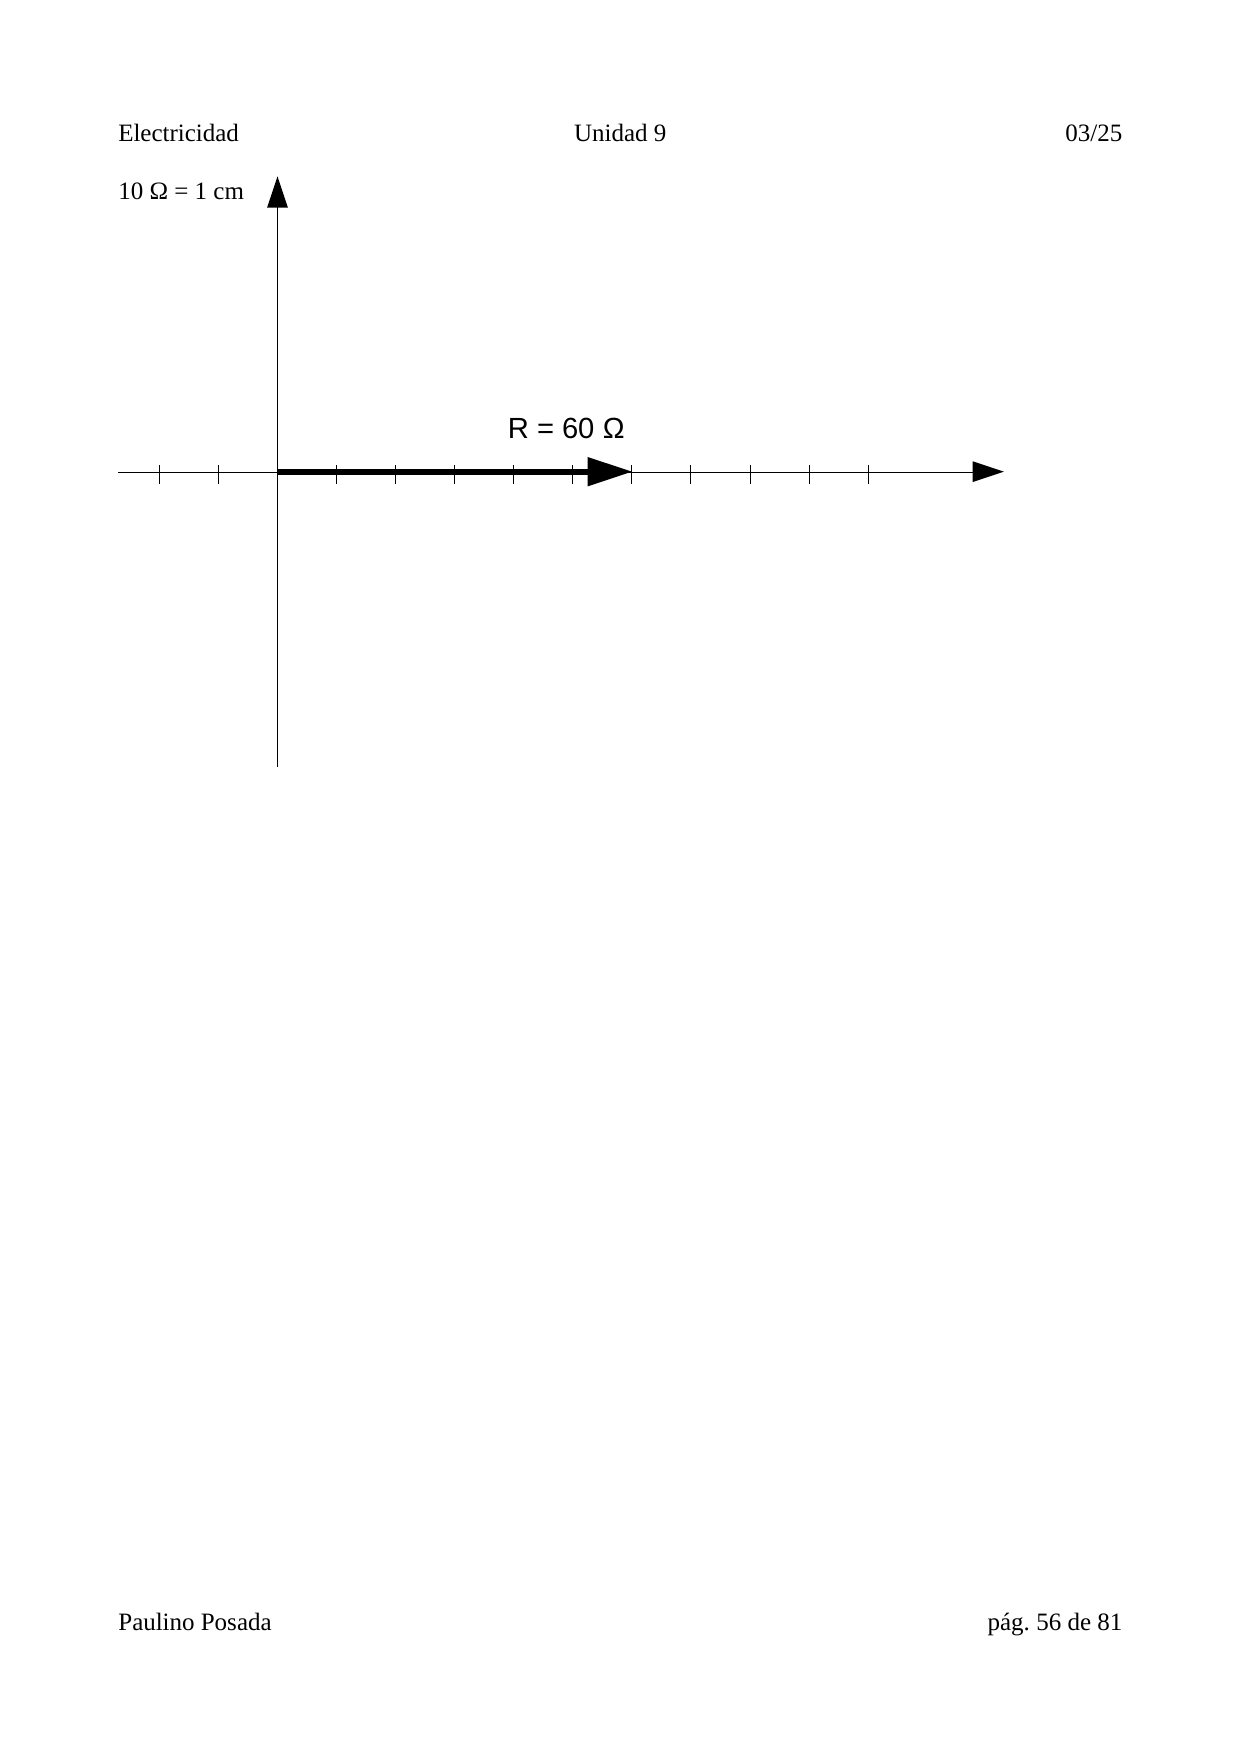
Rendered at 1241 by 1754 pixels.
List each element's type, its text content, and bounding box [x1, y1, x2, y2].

text 10 Ω = 1 cm [118, 176, 277, 205]
text [278, 176, 1122, 205]
